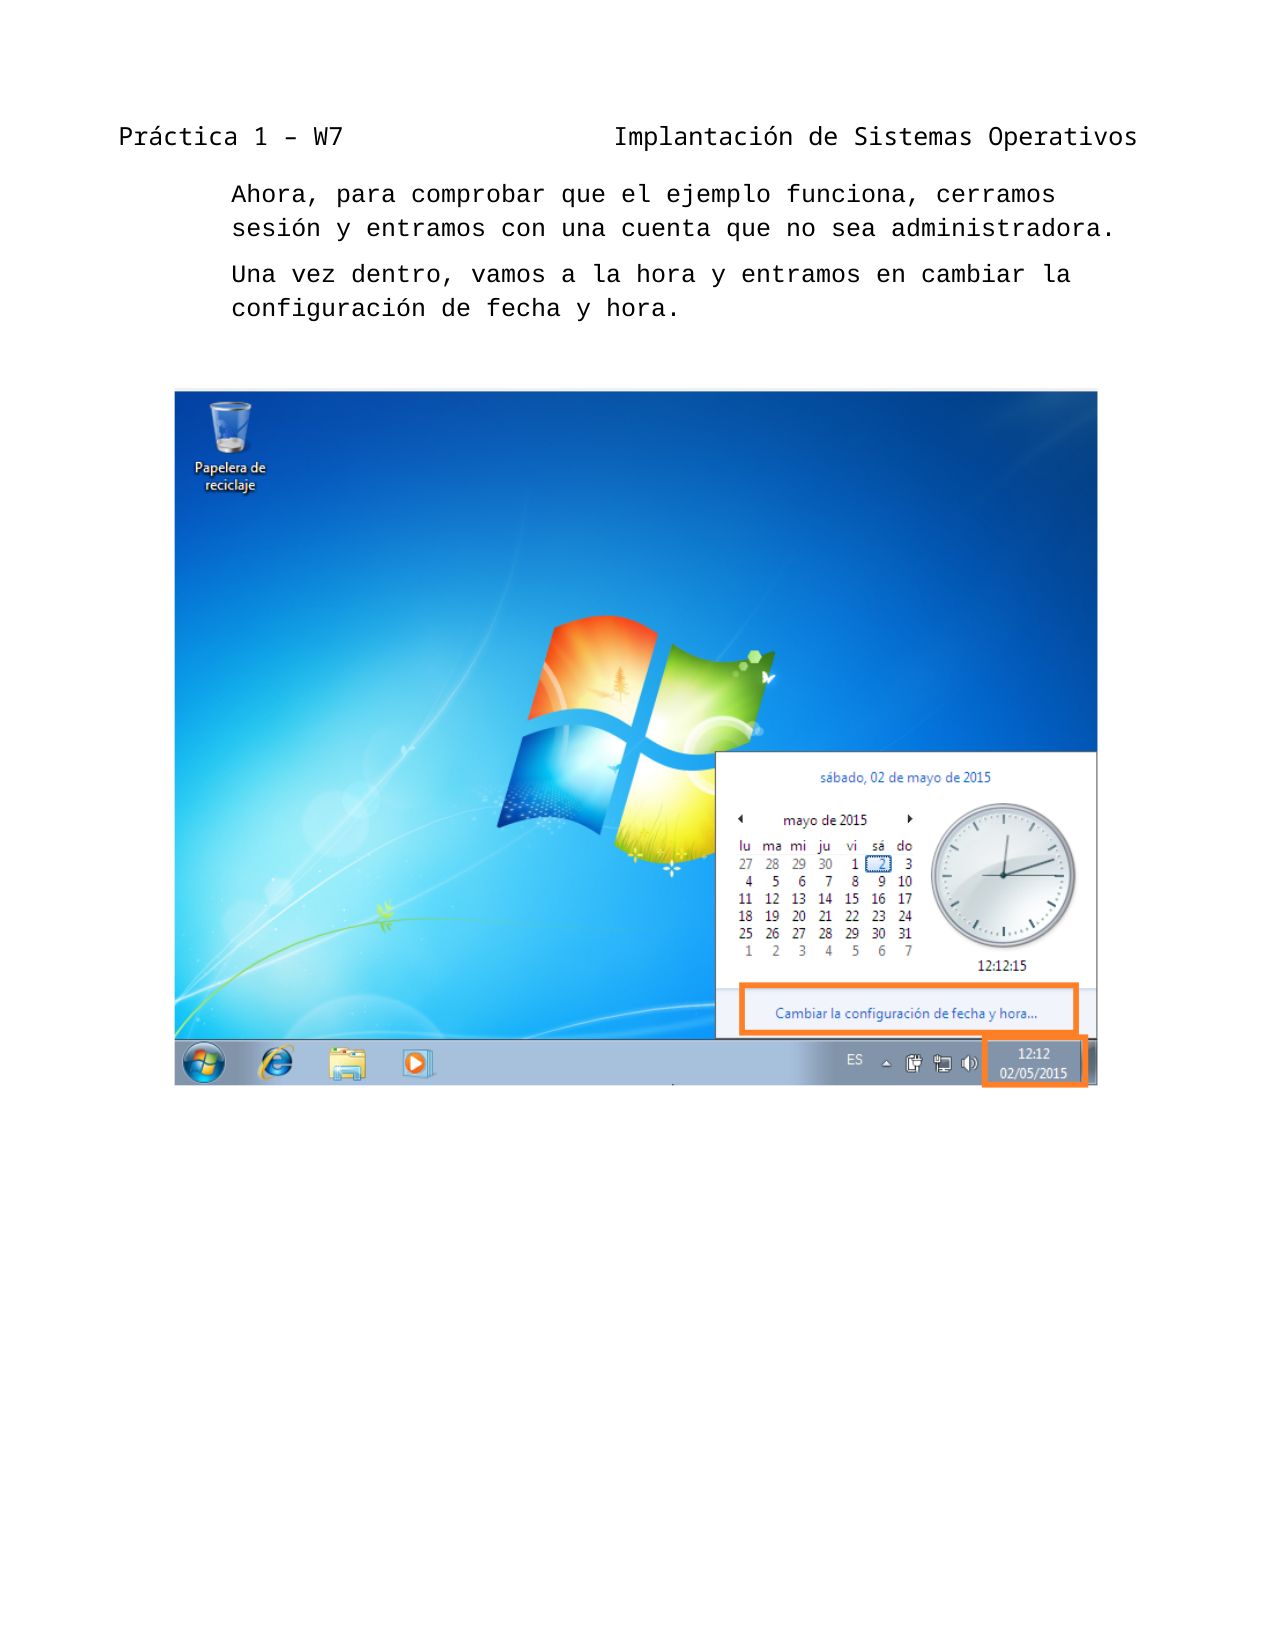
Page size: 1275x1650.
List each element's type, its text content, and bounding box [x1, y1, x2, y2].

picture [174, 388, 1101, 1090]
text Ahora, para comprobar que el ejemplo funciona, cerramos sesión y entramos con una cuenta que no sea administradora. [231, 182, 1157, 244]
text Una vez dentro, vamos a la hora y entramos en cambiar la configuración de fecha y hora. [231, 262, 1157, 324]
